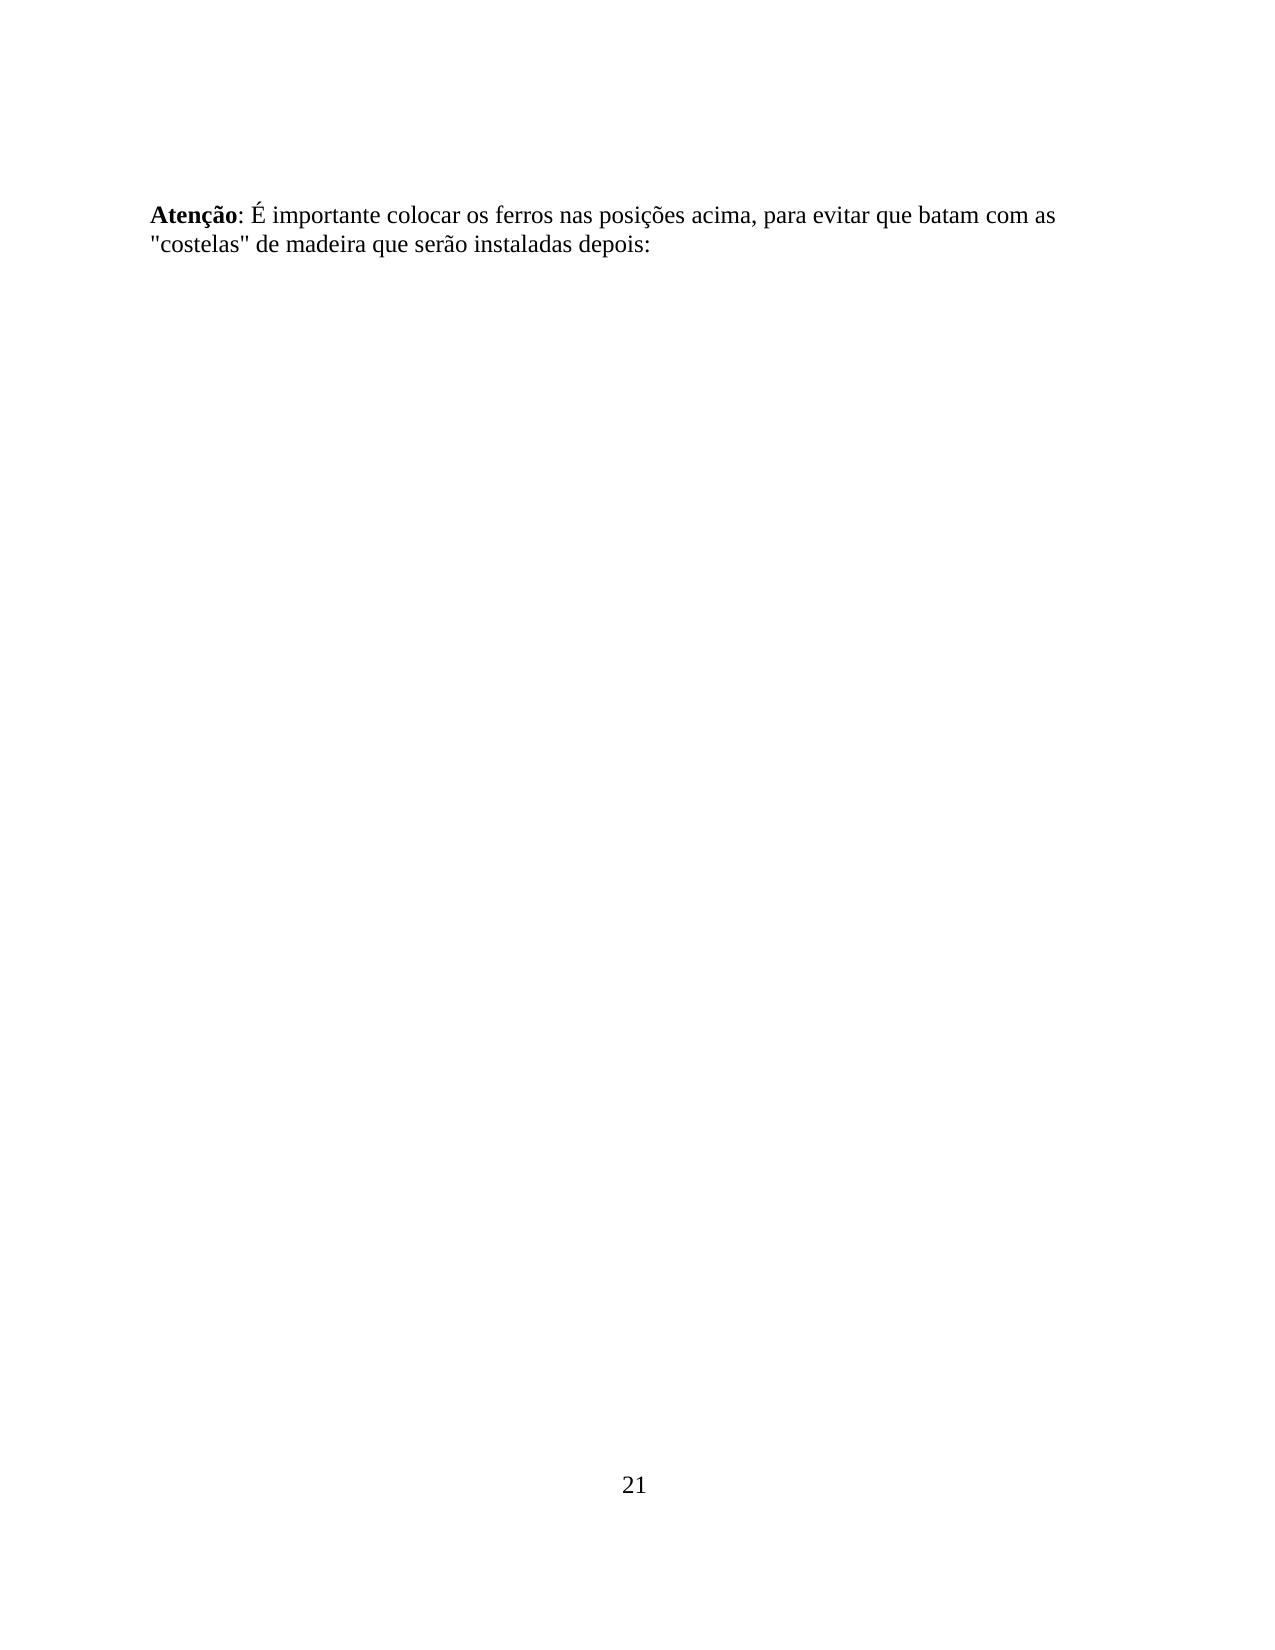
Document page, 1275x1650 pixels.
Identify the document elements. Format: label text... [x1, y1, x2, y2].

text Atenção: É importante colocar os ferros nas posições acima, para evitar que batam com as "costelas" de madeira que serão instaladas depois: [150, 200, 1125, 258]
